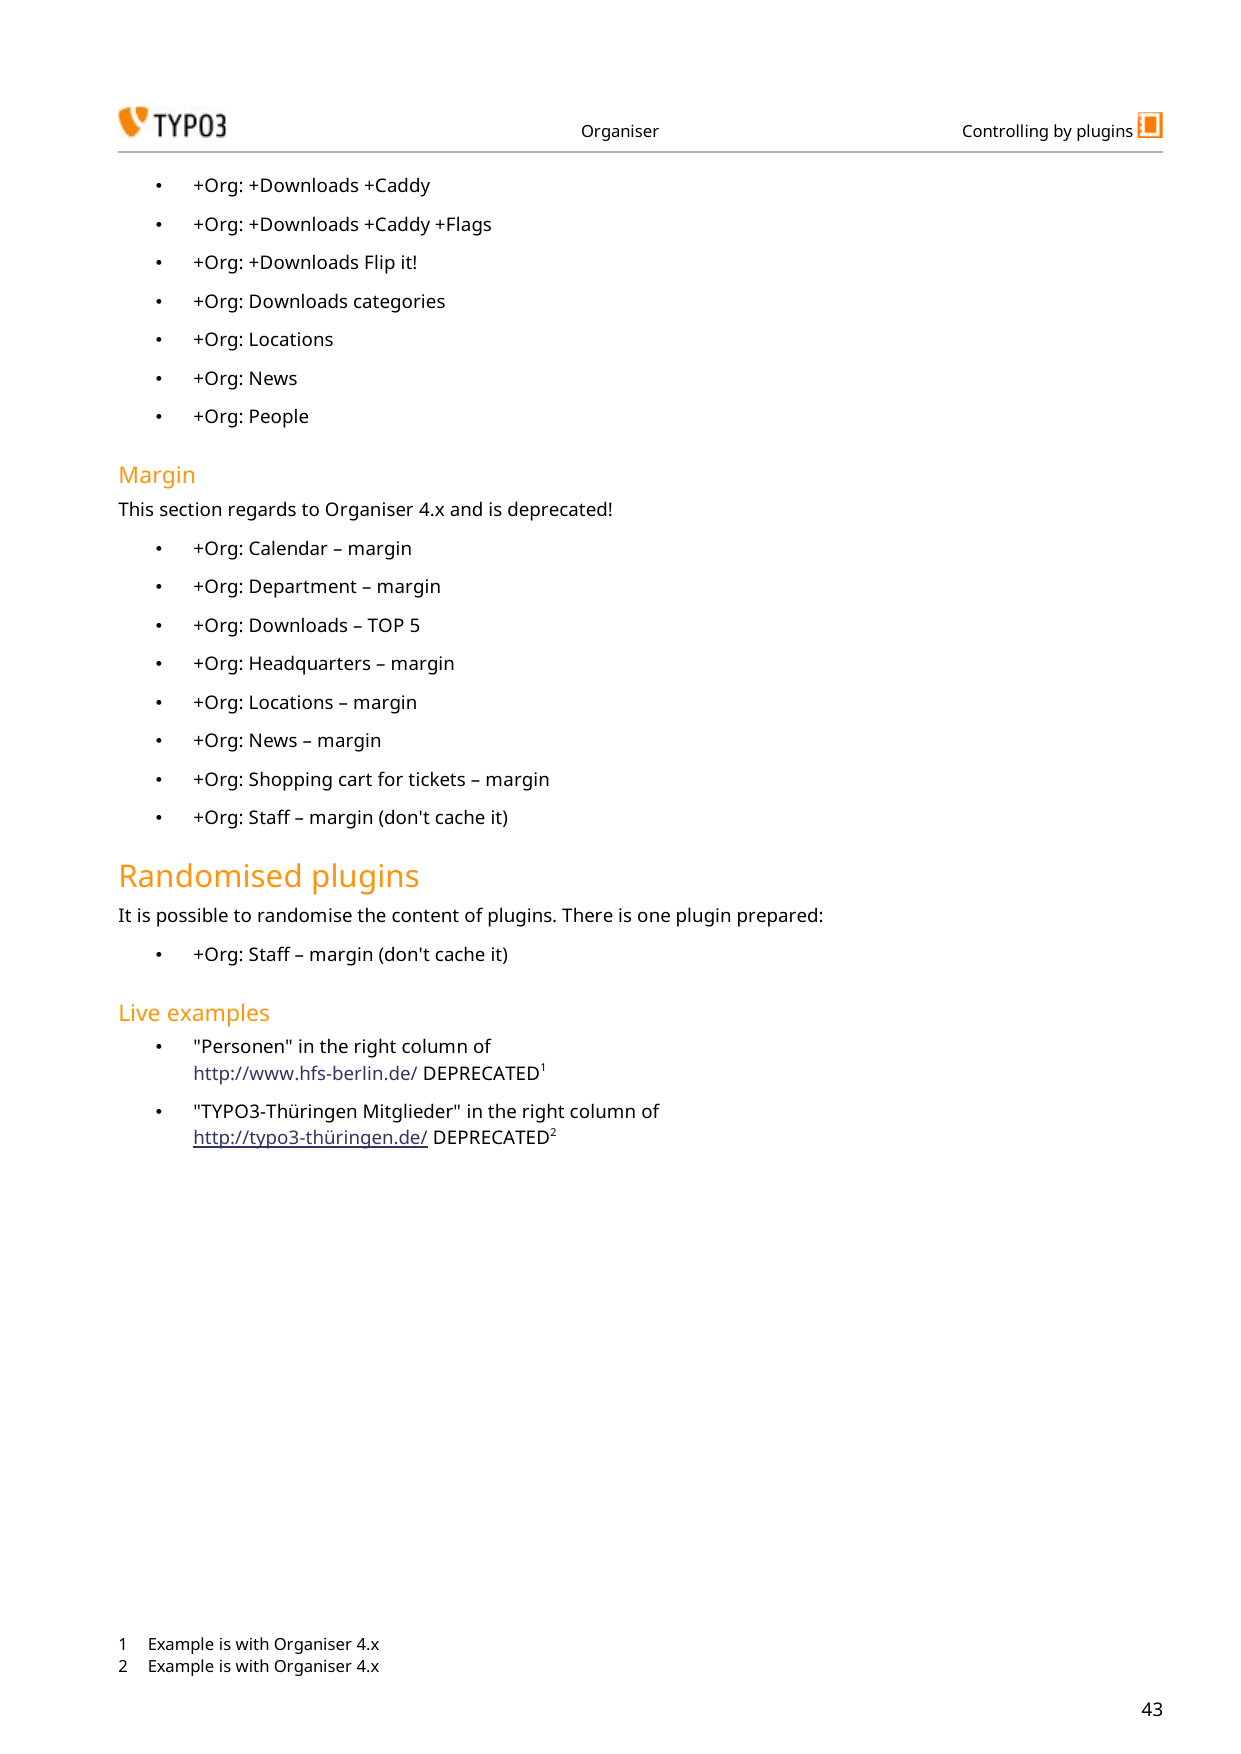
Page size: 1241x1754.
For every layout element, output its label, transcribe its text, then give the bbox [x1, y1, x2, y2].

list +Org: Shopping cart for tickets – margin [156, 766, 1163, 792]
list +Org: Staff – margin (don't cache it) [156, 941, 1163, 967]
picture [1137, 112, 1163, 138]
list "TYPO3-Thüringen Mitglieder" in the right column of http://typo3-thüringen.de/ DEPRECATED [156, 1098, 1163, 1150]
list +Org: Headquarters – margin [156, 650, 1163, 676]
list +Org: News [156, 365, 1163, 391]
text This section regards to Organiser 4.x and is deprecated! [118, 496, 1163, 522]
subtitle Margin [118, 459, 1163, 490]
list +Org: +Downloads +Caddy [156, 172, 1163, 198]
list +Org: Downloads – TOP 5 [156, 612, 1163, 638]
list Example is with Organiser 4.x [118, 1655, 1163, 1678]
subtitle Randomised plugins [118, 854, 1163, 896]
list +Org: +Downloads Flip it! [156, 249, 1163, 275]
list Example is with Organiser 4.x [118, 1633, 1163, 1655]
list +Org: Locations – margin [156, 689, 1163, 715]
picture [118, 106, 227, 138]
list +Org: Downloads categories [156, 288, 1163, 314]
list "Personen" in the right column of http://www.hfs-berlin.de/ DEPRECATED [156, 1033, 1163, 1086]
text It is possible to randomise the content of plugins. There is one plugin prepared: [118, 902, 1163, 928]
list +Org: +Downloads +Caddy +Flags [156, 211, 1163, 237]
list +Org: News – margin [156, 727, 1163, 753]
list +Org: Locations [156, 326, 1163, 352]
list +Org: People [156, 403, 1163, 429]
subtitle Live examples [118, 996, 1163, 1027]
list +Org: Calendar – margin [156, 534, 1163, 561]
list +Org: Staff – margin (don't cache it) [156, 804, 1163, 830]
list +Org: Department – margin [156, 573, 1163, 599]
